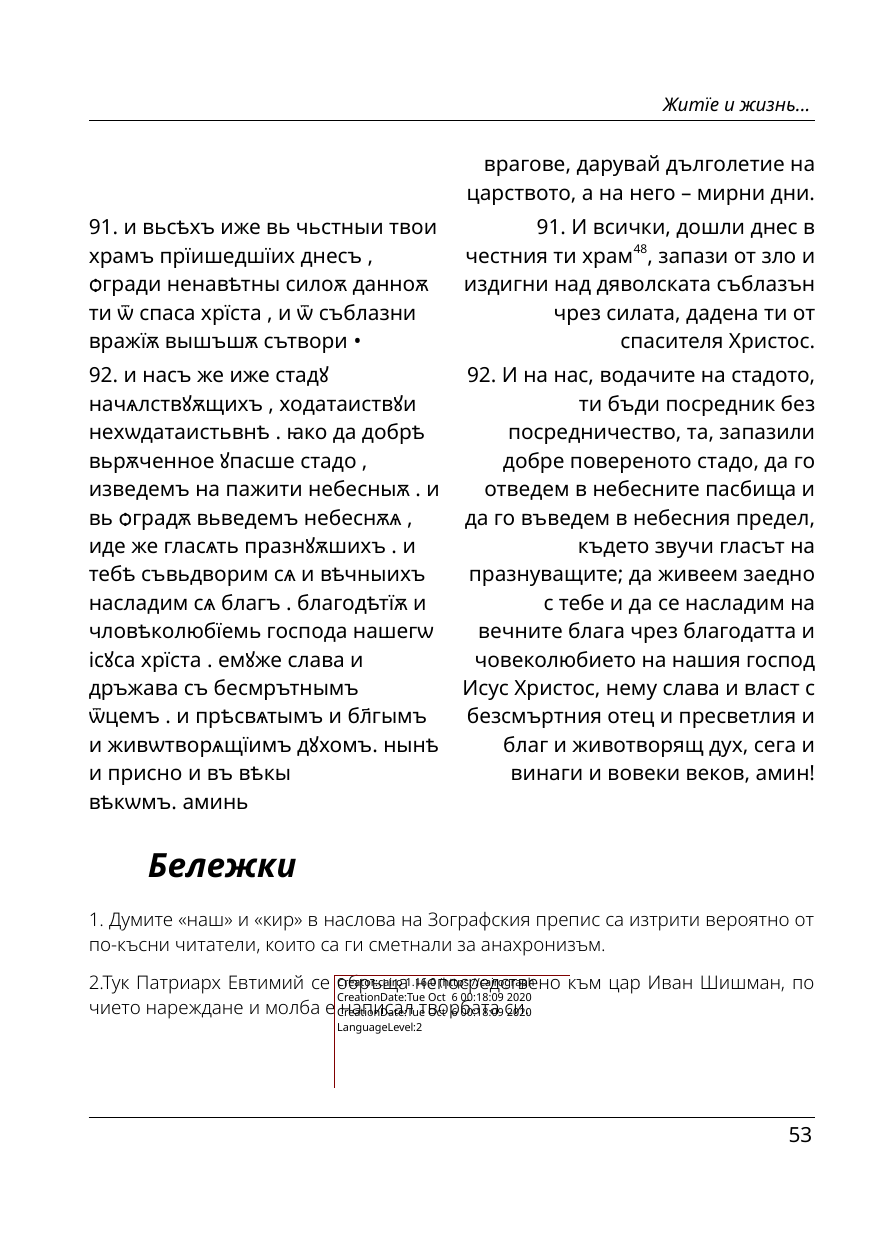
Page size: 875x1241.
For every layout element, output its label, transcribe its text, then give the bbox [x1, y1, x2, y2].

table_cell 91. и вьсѣхъ иже вь чьстныи твои храмъ прїишедшїих днесъ , ѻгради ненавѣтны силоѫ данноѫ ти ѿ спаса хрїста , и ѿ съблазни вражїѫ вышъшѫ сътвори • [89, 212, 452, 360]
table_cell врагове, дарувай дълголетие на царството, а на него – мирни дни. [452, 150, 815, 212]
subtitle Бележки [148, 842, 815, 888]
text 1. Думите «наш» и «кир» в наслова на Зографския препис са изтрити вероятно от по-късни читатели, които са ги сметнали за анахронизъм. [88, 906, 815, 957]
table_cell [89, 150, 452, 212]
text 2.Тук Патриарх Евтимий се обръща непосредствено към цар Иван Шишман, по чието нареждане и молба е написал творбата си. [88, 969, 815, 1020]
table_cell 92. и насъ же иже стадꙋ начѧлствꙋѫщихъ , ходатаиствꙋи нехѡдатаистьвнѣ . ꙗко да добрѣ вьрѫченное ꙋпасше стадо , изведемъ на пажити небесныѫ . и вь ѻградѫ вьведемъ небеснѫѧ , иде же гласѧть празнꙋѫшихъ . и тебѣ съвьдворим сѧ и вѣчныихъ насладим сѧ благъ . благодѣтїѫ и чловѣколюбїемь господа нашегѡ ісꙋса хрїста . емꙋже слава и дръжава съ бесмрътнымъ ѿцемъ . и прѣсвѧтымъ и бл҃гымъ и живѡтворѧщїимъ дꙋхомъ. нынѣ и присно и въ вѣкы вѣкѡмъ. аминь [89, 360, 452, 821]
table_cell 92. И на нас, водачите на стадото, ти бъди посредник без посредничество, та, запазили добре повереното стадо, да го отведем в небесните пасбища и да го въведем в небесния предел, където звучи гласът на празнуващите; да живеем заедно с тебе и да се насладим на вечните блага чрез благодатта и човеколюбието на нашия господ Исус Христос, нему слава и власт с безсмъртния отец и пресветлия и благ и животворящ дух, сега и винаги и вовеки веков, амин! [452, 360, 815, 821]
table_cell 91. И всички, дошли днес в честния ти храм48, запази от зло и издигни над дяволската съблазън чрез силата, дадена ти от спасителя Христос. [452, 212, 815, 360]
